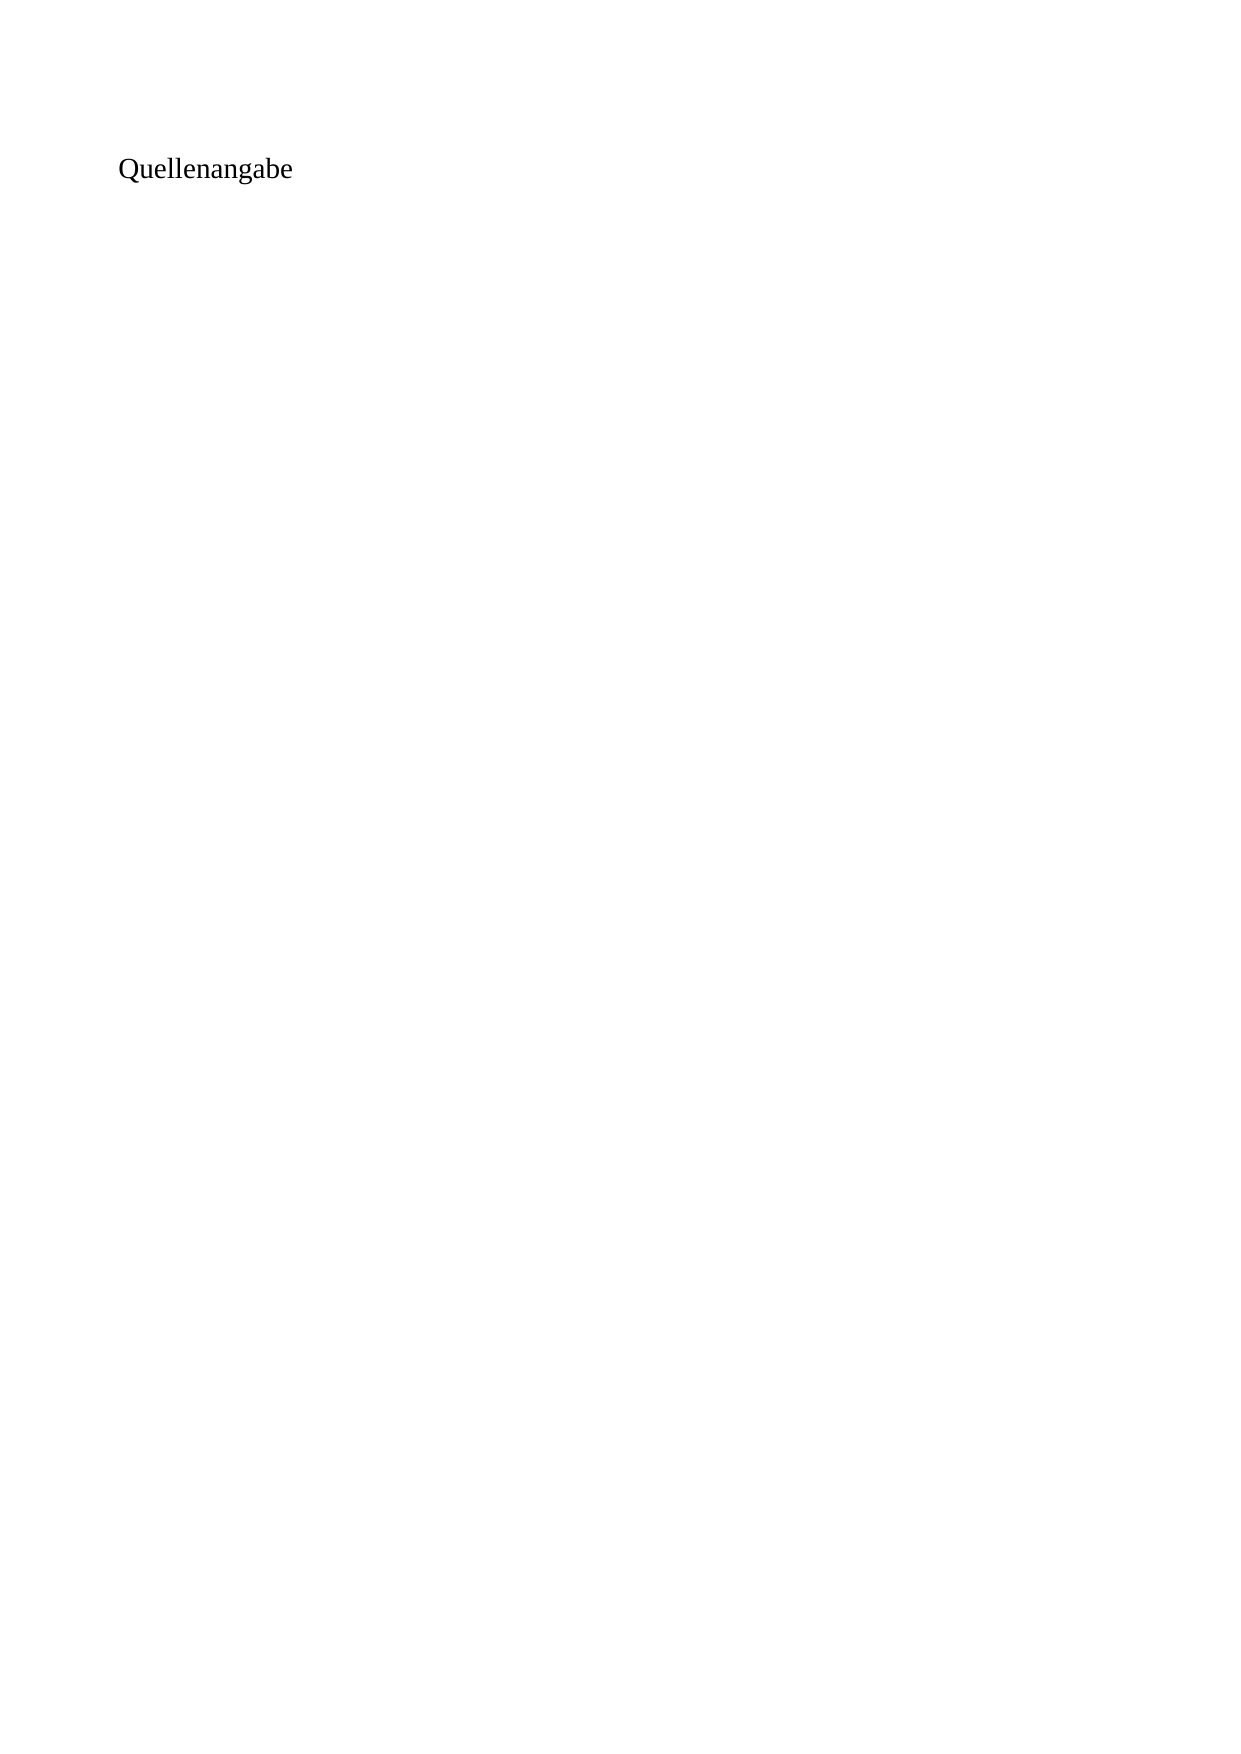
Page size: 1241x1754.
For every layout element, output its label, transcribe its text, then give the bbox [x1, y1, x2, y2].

text Quellenangabe [118, 152, 1122, 185]
